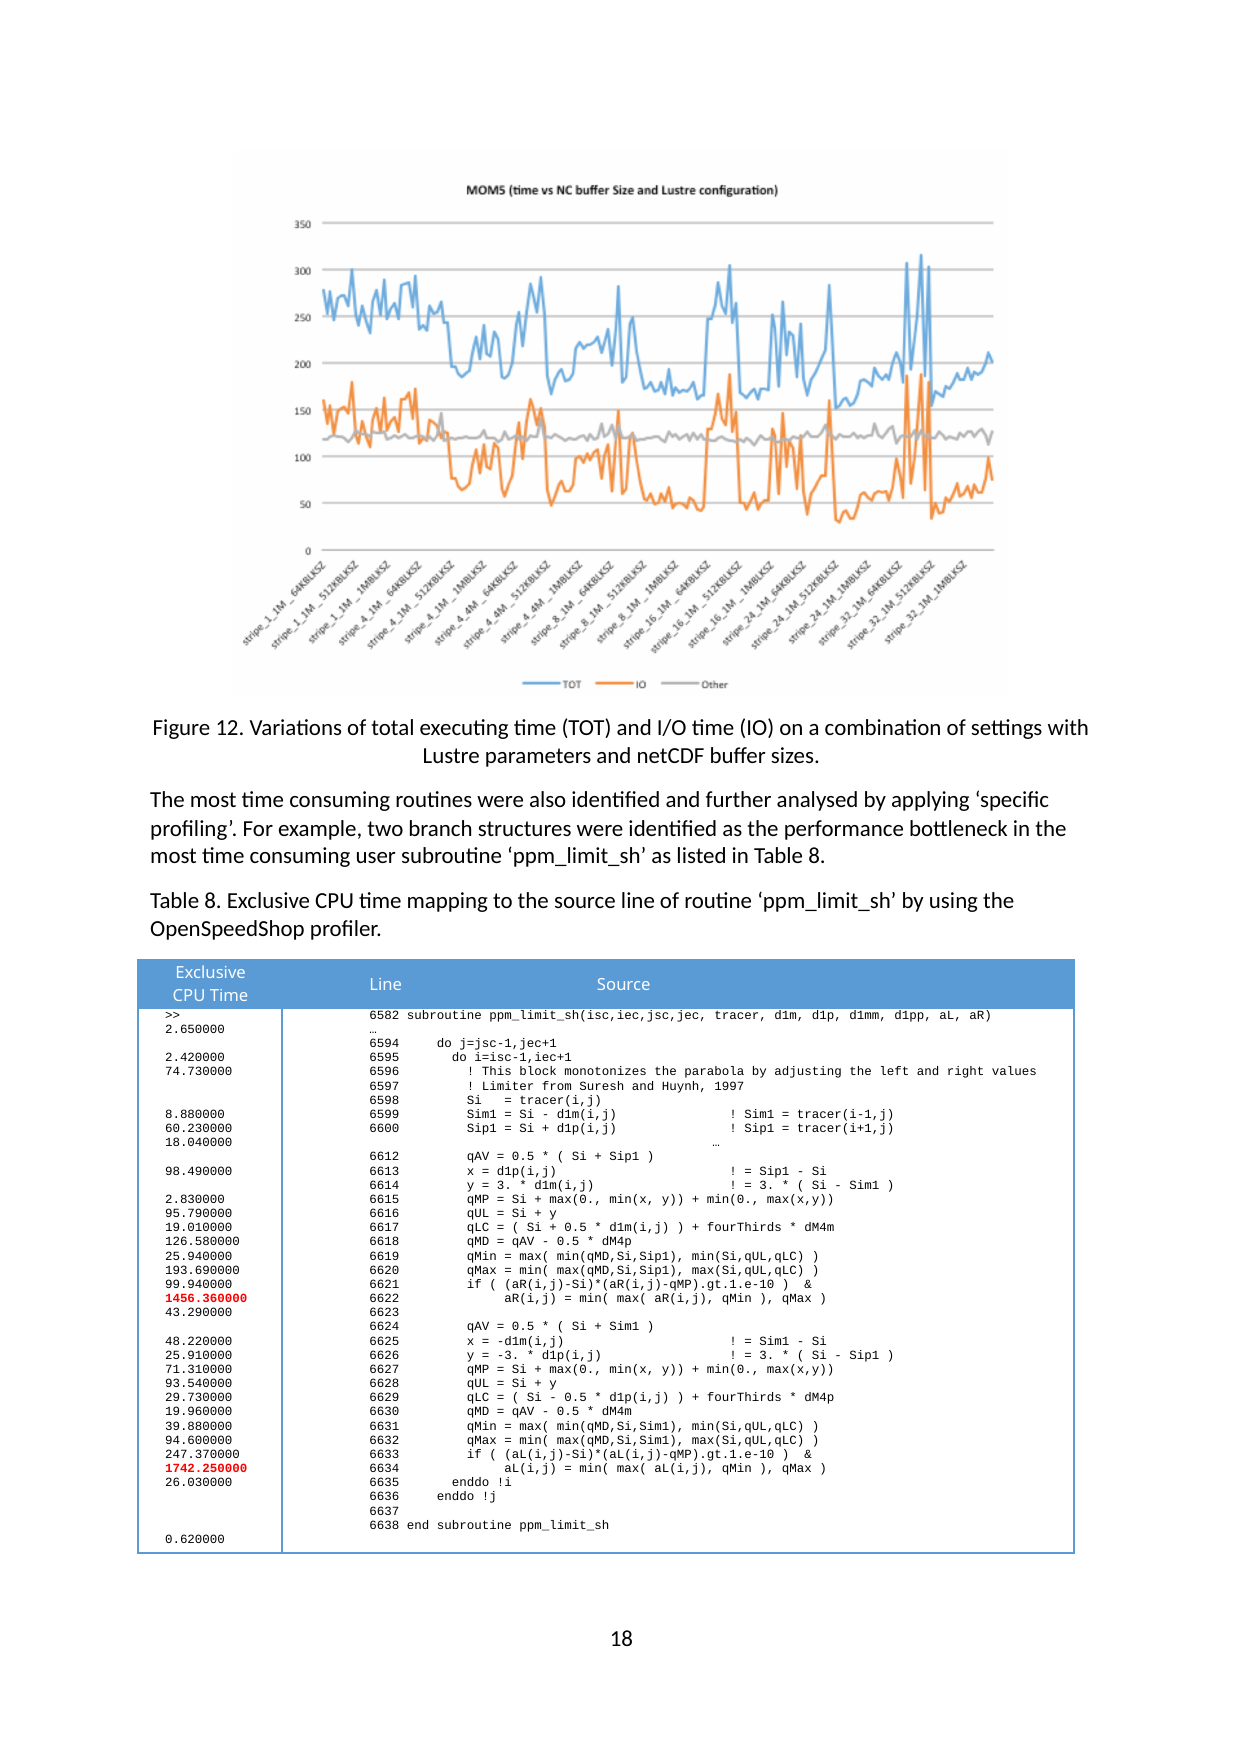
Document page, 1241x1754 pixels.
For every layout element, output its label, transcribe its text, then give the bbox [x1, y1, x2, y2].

table_header Exclusive CPU Time [139, 961, 282, 1007]
text The most time consuming routines were also identified and further analysed by applying ‘specific profiling’. For example, two branch structures were identified as the performance bottleneck in the most time consuming user subroutine ‘ppm_limit_sh’ as listed in Table 8. [150, 786, 1092, 870]
table_header Line Source [282, 961, 1073, 1007]
text Table 8. Exclusive CPU time mapping to the source line of routine ‘ppm_limit_sh’ by using the OpenSpeedShop profiler. [150, 886, 1092, 942]
table_cell 6582 subroutine ppm_limit_sh(isc,iec,jsc,jec, tracer, d1m, d1p, d1mm, d1pp, aL, aR) … 6594 do j=jsc-1,jec+1 6595 do i=isc-1,iec+1 6596 ! This block monotonizes the parabola by adjusting the left and right values 6597 ! Limiter from Suresh and Huynh, 1997 6598 Si = tracer(i,j) 6599 Sim1 = Si - d1m(i,j) ! Sim1 = tracer(i-1,j) 6600 Sip1 = Si + d1p(i,j) ! Sip1 = tracer(i+1,j) … 6612 qAV = 0.5 * ( Si + Sip1 ) 6613 x = d1p(i,j) ! = Sip1 - Si 6614 y = 3. * d1m(i,j) ! = 3. * ( Si - Sim1 ) 6615 qMP = Si + max(0., min(x, y)) + min(0., max(x,y)) 6616 qUL = Si + y 6617 qLC = ( Si + 0.5 * d1m(i,j) ) + fourThirds * dM4m 6618 qMD = qAV - 0.5 * dM4p 6619 qMin = max( min(qMD,Si,Sip1), min(Si,qUL,qLC) ) 6620 qMax = min( max(qMD,Si,Sip1), max(Si,qUL,qLC) ) 6621 if ( (aR(i,j)-Si)*(aR(i,j)-qMP).gt.1.e-10 ) & 6622 aR(i,j) = min( max( aR(i,j), qMin ), qMax ) 6623 6624 qAV = 0.5 * ( Si + Sim1 ) 6625 x = -d1m(i,j) ! = Sim1 - Si 6626 y = -3. * d1p(i,j) ! = 3. * ( Si - Sip1 ) 6627 qMP = Si + max(0., min(x, y)) + min(0., max(x,y)) 6628 qUL = Si + y 6629 qLC = ( Si - 0.5 * d1p(i,j) ) + fourThirds * dM4p 6630 qMD = qAV - 0.5 * dM4m 6631 qMin = max( min(qMD,Si,Sim1), min(Si,qUL,qLC) ) 6632 qMax = min( max(qMD,Si,Sim1), max(Si,qUL,qLC) ) 6633 if ( (aL(i,j)-Si)*(aL(i,j)-qMP).gt.1.e-10 ) & 6634 aL(i,j) = min( max( aL(i,j), qMin ), qMax ) 6635 enddo !i 6636 enddo !j 6637 6638 end subroutine ppm_limit_sh [283, 1009, 1073, 1552]
table_cell >> 2.650000 2.420000 74.730000 8.880000 60.230000 18.040000 98.490000 2.830000 95.790000 19.010000 126.580000 25.940000 193.690000 99.940000 1456.360000 43.290000 48.220000 25.910000 71.310000 93.540000 29.730000 19.960000 39.880000 94.600000 247.370000 1742.250000 26.030000 0.620000 [139, 1009, 281, 1552]
picture [233, 150, 1010, 697]
text Figure 12. Variations of total executing time (TOT) and I/O time (IO) on a combination of settings with Lustre parameters and netCDF buffer sizes. [150, 713, 1092, 769]
